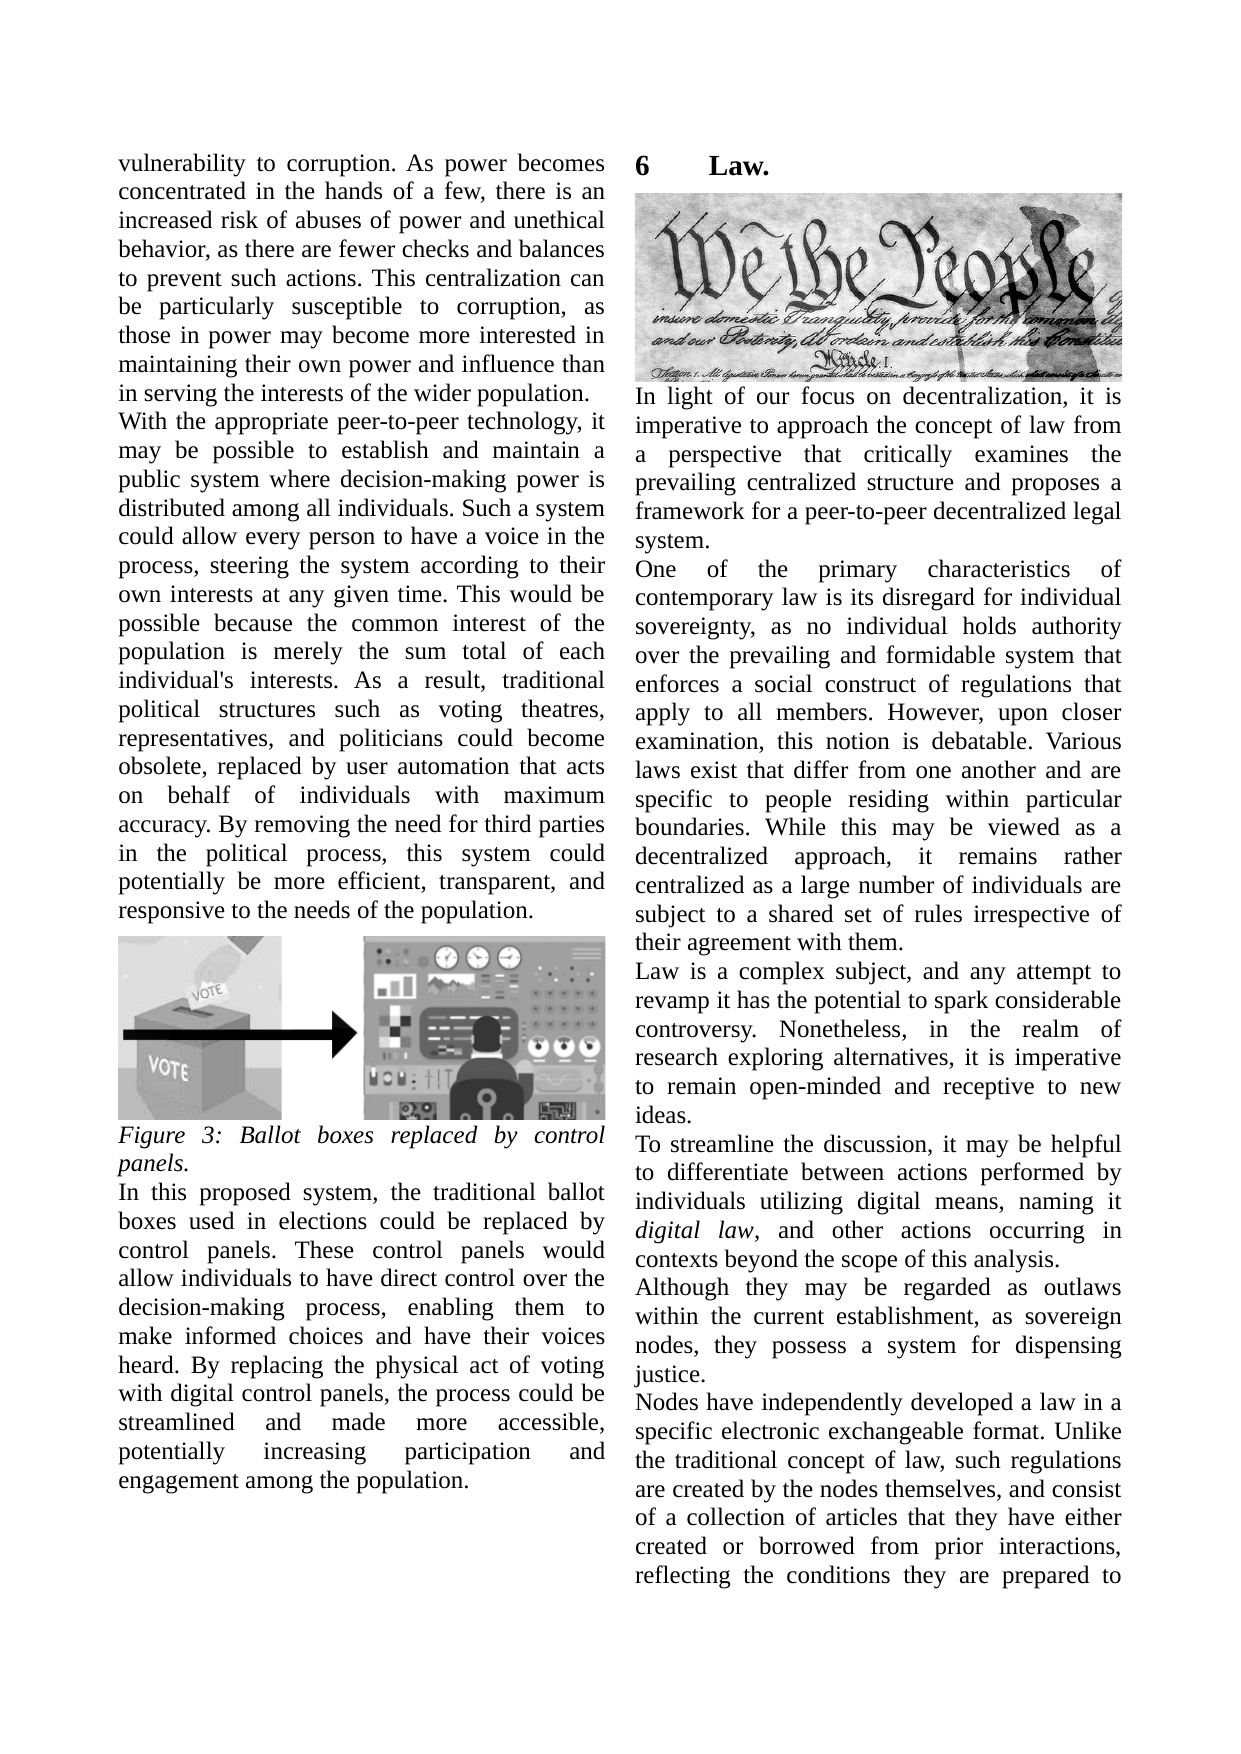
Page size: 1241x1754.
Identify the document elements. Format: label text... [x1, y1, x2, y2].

text To streamline the discussion, it may be helpful to differentiate between actions performed by individuals utilizing digital means, naming it digital law, and other actions occurring in contexts beyond the scope of this analysis. [635, 1129, 1122, 1272]
text Figure 3: Ballot boxes replaced by control panels. [118, 1120, 605, 1177]
picture [634, 193, 1123, 382]
text In this proposed system, the traditional ballot boxes used in elections could be replaced by control panels. These control panels would allow individuals to have direct control over the decision-making process, enabling them to make informed choices and have their voices heard. By replacing the physical act of voting with digital control panels, the process could be streamlined and made more accessible, potentially increasing participation and engagement among the population. [118, 1177, 605, 1493]
text In light of our focus on decentralization, it is imperative to approach the concept of law from a perspective that critically examines the prevailing centralized structure and proposes a framework for a peer-to-peer decentralized legal system. [635, 382, 1122, 554]
text Law is a complex subject, and any attempt to revamp it has the potential to spark considerable controversy. Nonetheless, in the realm of research exploring alternatives, it is imperative to remain open-minded and receptive to new ideas. [635, 956, 1122, 1129]
text Nodes have independently developed a law in a specific electronic exchangeable format. Unlike the traditional concept of law, such regulations are created by the nodes themselves, and consist of a collection of articles that they have either created or borrowed from prior interactions, reflecting the conditions they are prepared to [635, 1387, 1122, 1589]
text Although they may be regarded as outlaws within the current establishment, as sovereign nodes, they possess a system for dispensing justice. [635, 1272, 1122, 1387]
text With the appropriate peer-to-peer technology, it may be possible to establish and maintain a public system where decision-making power is distributed among all individuals. Such a system could allow every person to have a voice in the process, steering the system according to their own interests at any given time. This would be possible because the common interest of the population is merely the sum total of each individual's interests. As a result, traditional political structures such as voting theatres, representatives, and politicians could become obsolete, replaced by user automation that acts on behalf of individuals with maximum accuracy. By removing the need for third parties in the political process, this system could potentially be more efficient, transparent, and responsive to the needs of the population. [118, 406, 605, 924]
text One of the primary characteristics of contemporary law is its disregard for individual sovereignty, as no individual holds authority over the prevailing and formidable system that enforces a social construct of regulations that apply to all members. However, upon closer examination, this notion is debatable. Various laws exist that differ from one another and are specific to people residing within particular boundaries. While this may be viewed as a decentralized approach, it remains rather centralized as a large number of individuals are subject to a shared set of rules irrespective of their agreement with them. [635, 554, 1122, 956]
subtitle Law. [635, 148, 1122, 181]
text vulnerability to corruption. As power becomes concentrated in the hands of a few, there is an increased risk of abuses of power and unethical behavior, as there are fewer checks and balances to prevent such actions. This centralization can be particularly susceptible to corruption, as those in power may become more interested in maintaining their own power and influence than in serving the interests of the wider population. [118, 148, 605, 406]
picture [118, 936, 606, 1120]
